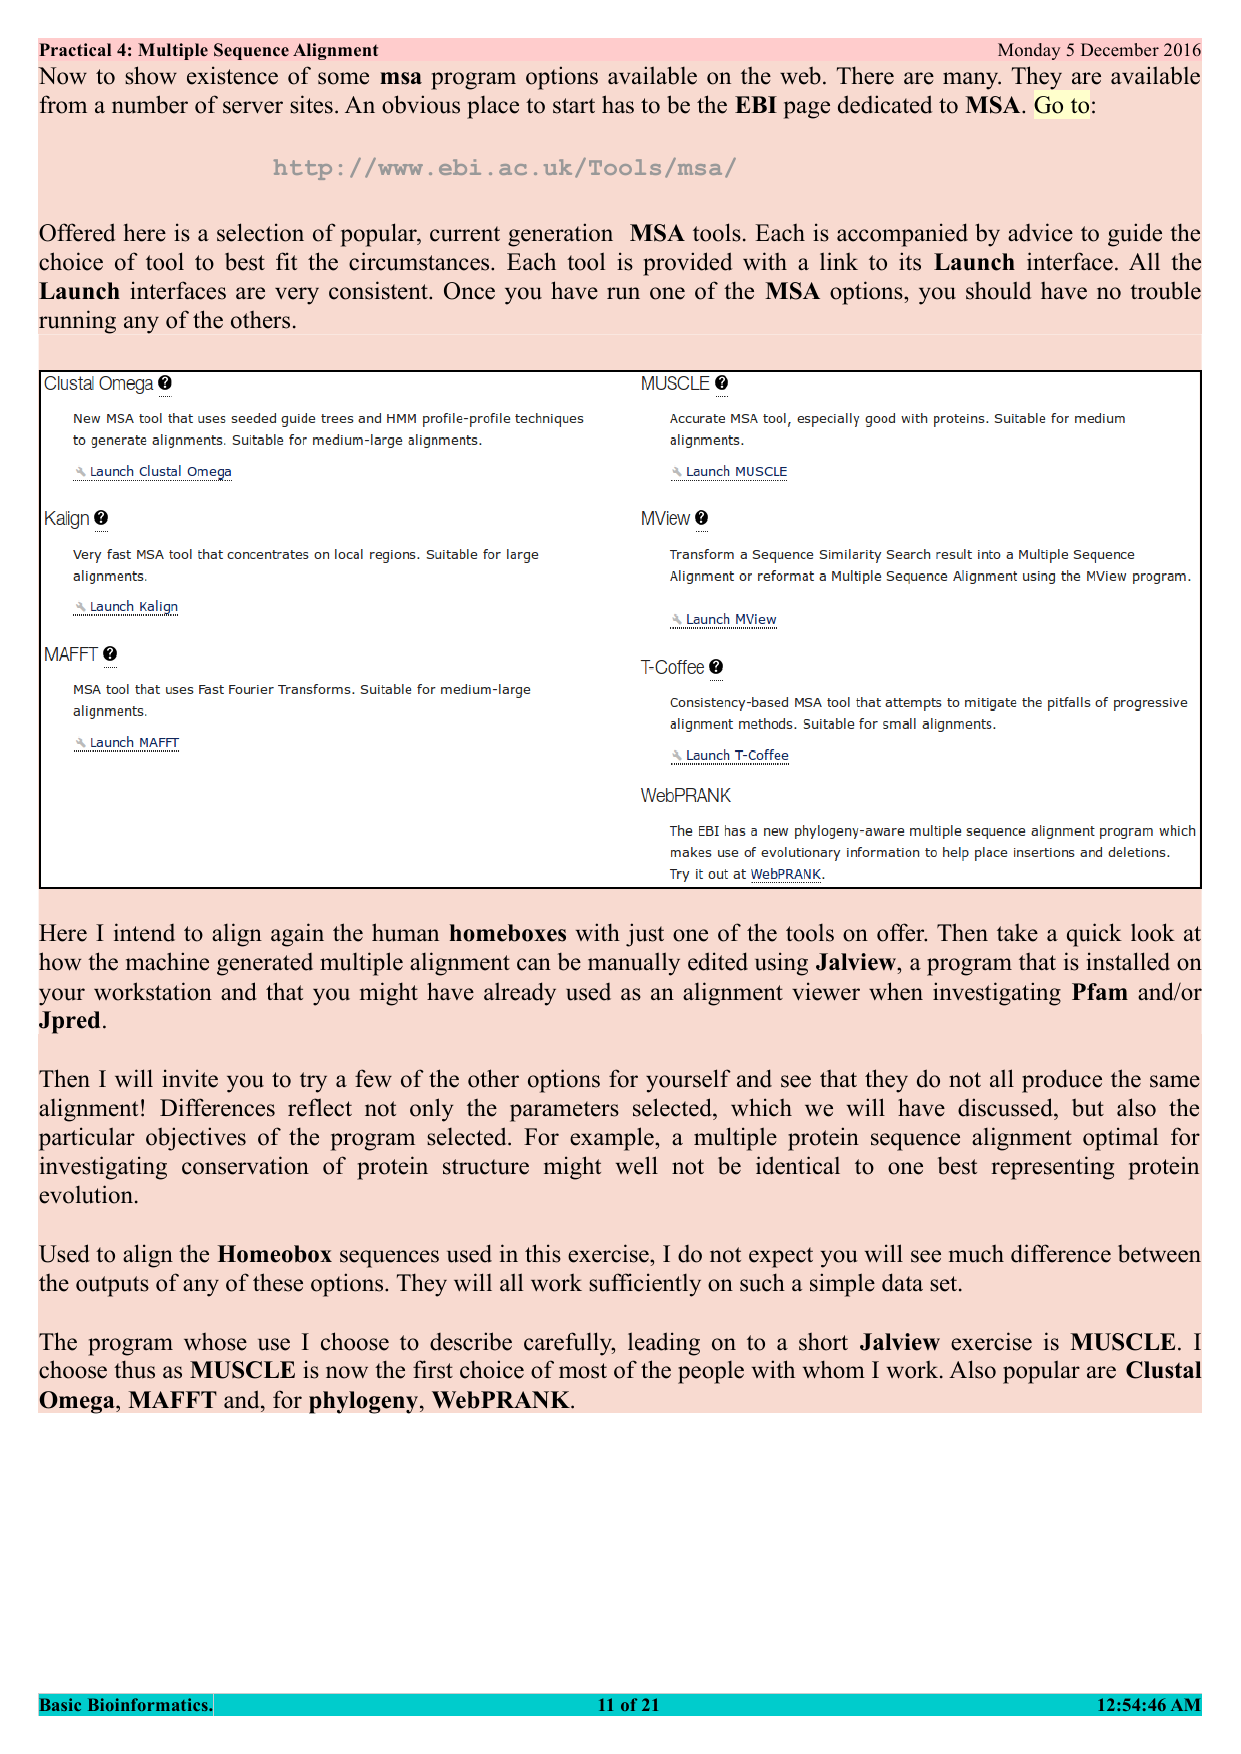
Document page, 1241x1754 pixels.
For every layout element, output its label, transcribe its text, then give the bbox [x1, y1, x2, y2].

text Used to align the Homeobox sequences used in this exercise, I do not expect you will see much difference between the outputs of any of these options. They will all work sufficiently on such a simple data set. [38, 1239, 1202, 1297]
text Now to show existence of some msa program options available on the web. There are many. They are available from a number of server sites. An obvious place to start has to be the EBI page dedicated to MSA. Go to: [38, 61, 1202, 119]
text Then I will invite you to try a few of the other options for yourself and see that they do not all produce the same alignment! Differences reflect not only the parameters selected, which we will have discussed, but also the particular objectives of the program selected. For example, a multiple protein sequence alignment optimal for investigating conservation of protein structure might well not be identical to one best representing protein evolution. [38, 1064, 1202, 1209]
text Offered here is a selection of popular, current generation MSA tools. Each is accompanied by advice to guide the choice of tool to best fit the circumstances. Each tool is provided with a link to its Launch interface. All the Launch interfaces are very consistent. Once you have run one of the MSA options, you should have no trouble running any of the others. [38, 218, 1202, 334]
text The program whose use I choose to describe carefully, leading on to a short Jalview exercise is MUSCLE. I choose thus as MUSCLE is now the first choice of most of the people with whom I work. Also popular are Clustal Omega, MAFFT and, for phylogeny, WebPRANK. [38, 1326, 1202, 1413]
picture [41, 372, 1200, 887]
text Here I intend to align again the human homeboxes with just one of the tools on offer. Then take a quick look at how the machine generated multiple alignment can be manually edited using Jalview, a program that is installed on your workstation and that you might have already used as an alignment viewer when investigating Pfam and/or Jpred. [38, 371, 1202, 1034]
text http://www.ebi.ac.uk/Tools/msa/ [38, 154, 1202, 183]
